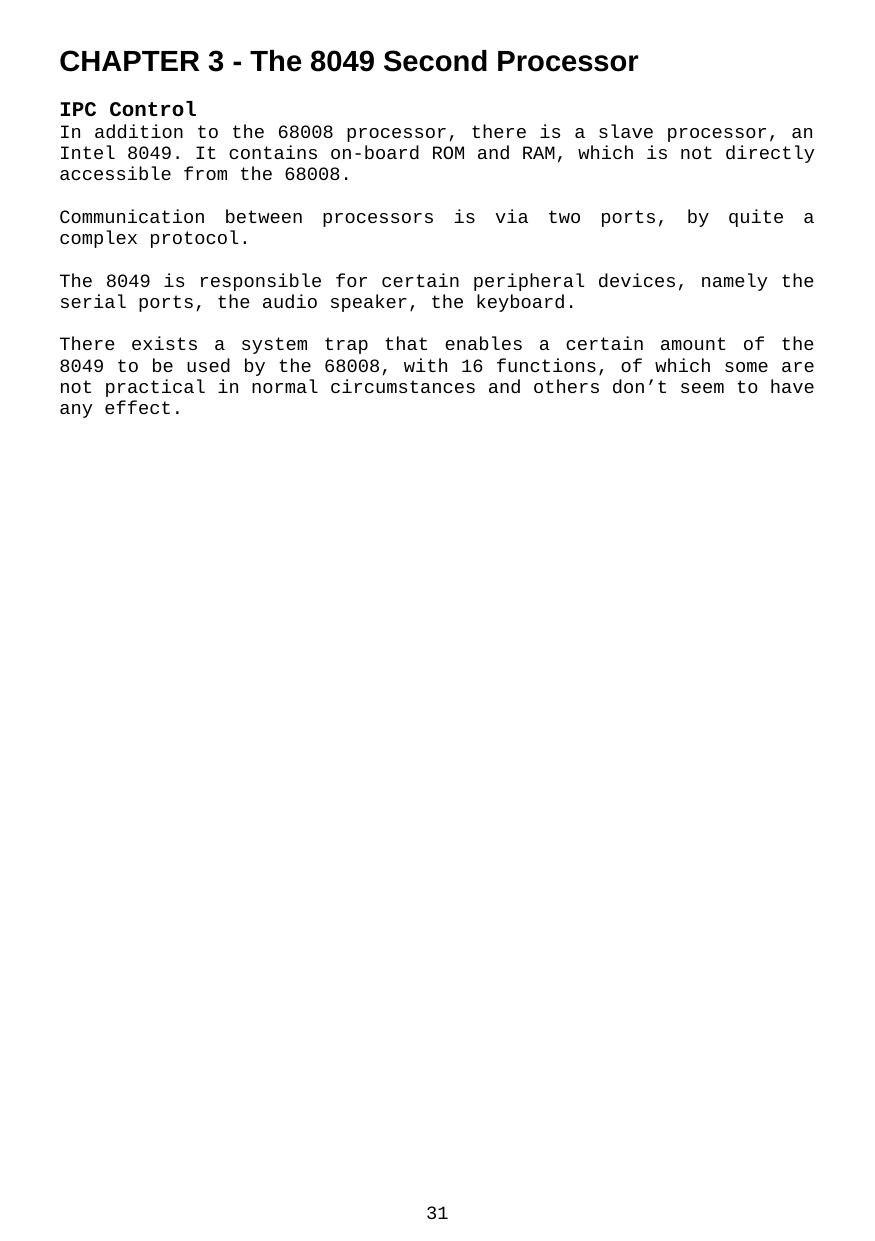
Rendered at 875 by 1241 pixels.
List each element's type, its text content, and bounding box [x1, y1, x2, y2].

text The 8049 is responsible for certain peripheral devices, namely the serial ports, the audio speaker, the keyboard. [59, 271, 815, 314]
text Communication between processors is via two ports, by quite a complex protocol. [59, 208, 815, 250]
text In addition to the 68008 processor, there is a slave processor, an Intel 8049. It contains on-board ROM and RAM, which is not directly accessible from the 68008. [59, 123, 815, 186]
subtitle CHAPTER 3 - The 8049 Second Processor [59, 44, 815, 78]
text There exists a system trap that enables a certain amount of the 8049 to be used by the 68008, with 16 functions, of which some are not practical in normal circumstances and others don’t seem to have any effect. [59, 335, 815, 420]
subtitle IPC Control [59, 99, 815, 123]
